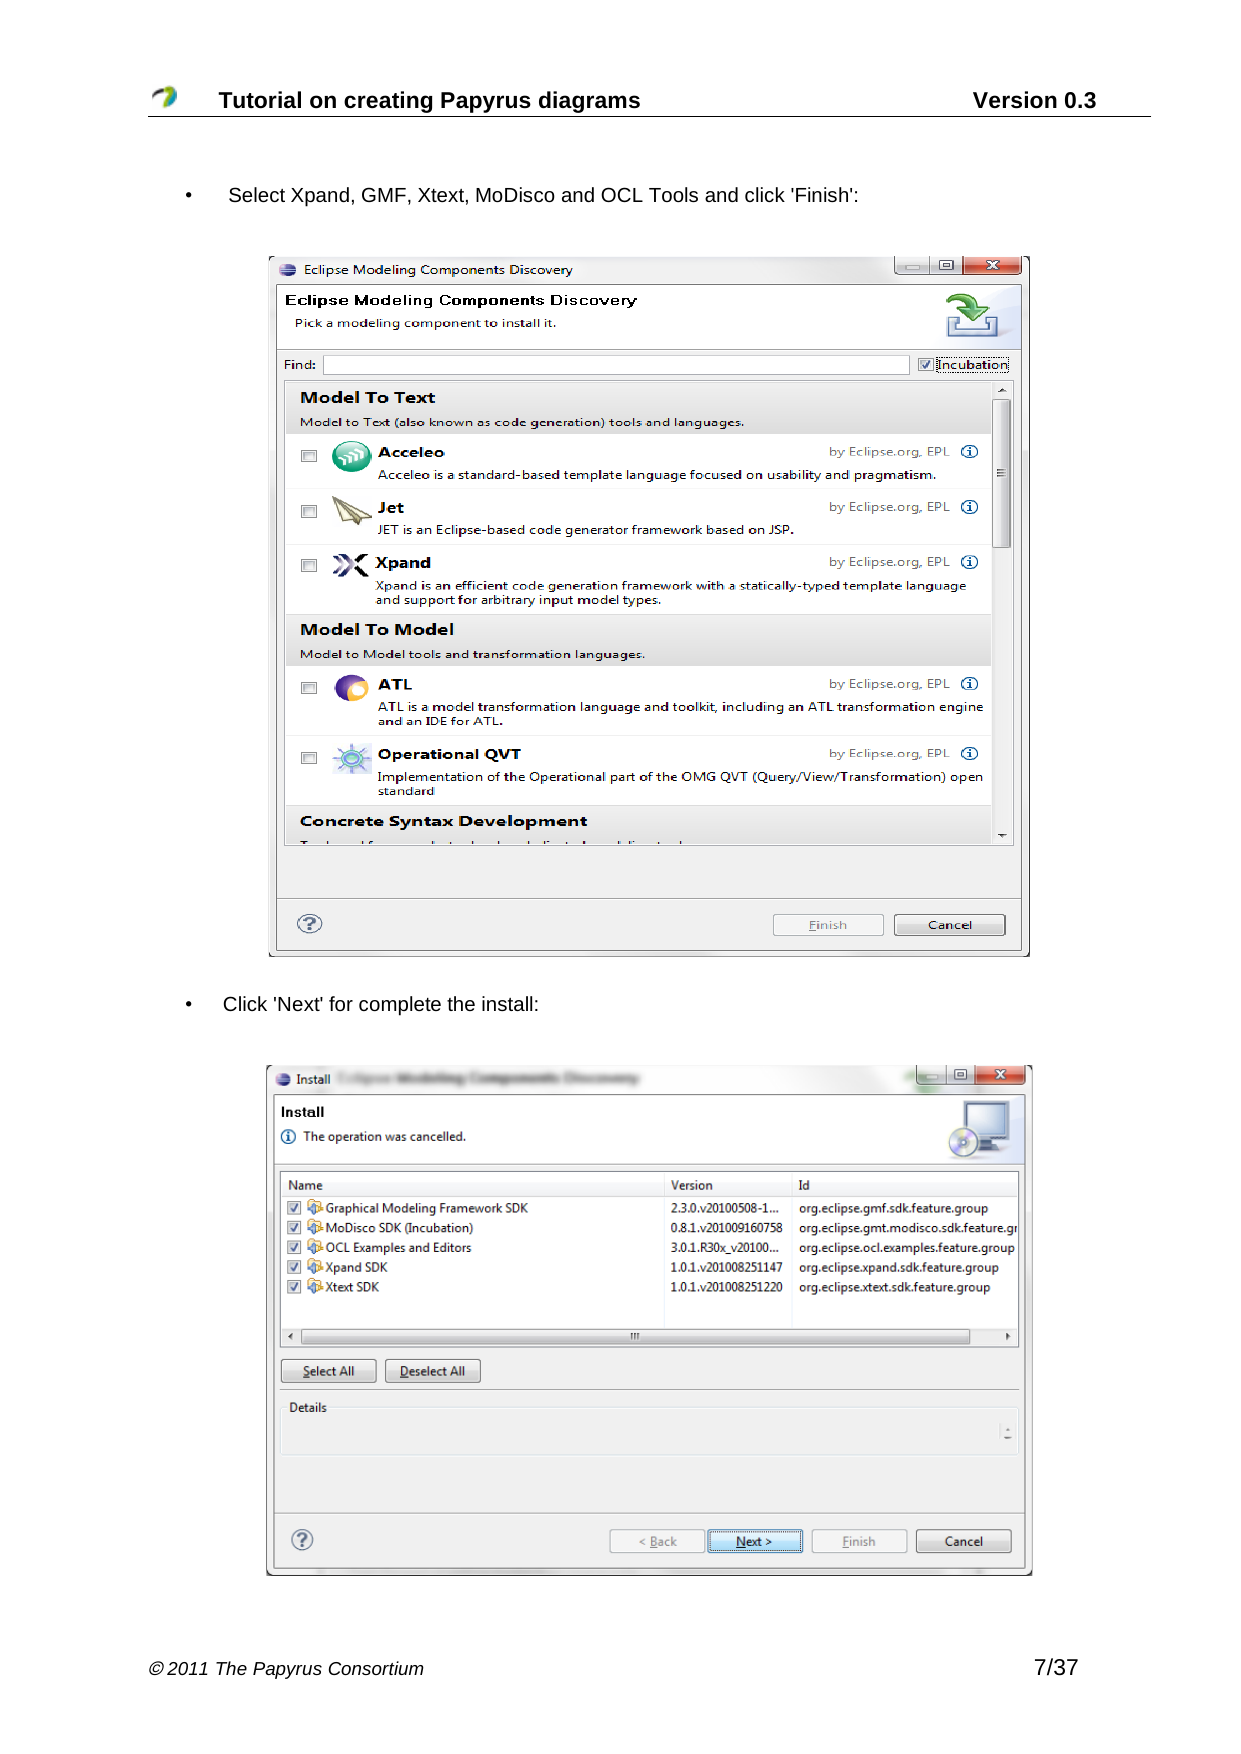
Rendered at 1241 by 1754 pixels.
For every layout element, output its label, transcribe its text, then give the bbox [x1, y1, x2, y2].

list Click 'Next' for complete the install: [185, 993, 1151, 1016]
picture [268, 256, 1030, 957]
picture [266, 1065, 1033, 1576]
picture [152, 84, 177, 110]
list Select Xpand, GMF, Xtext, MoDisco and OCL Tools and click 'Finish': [185, 184, 1151, 207]
